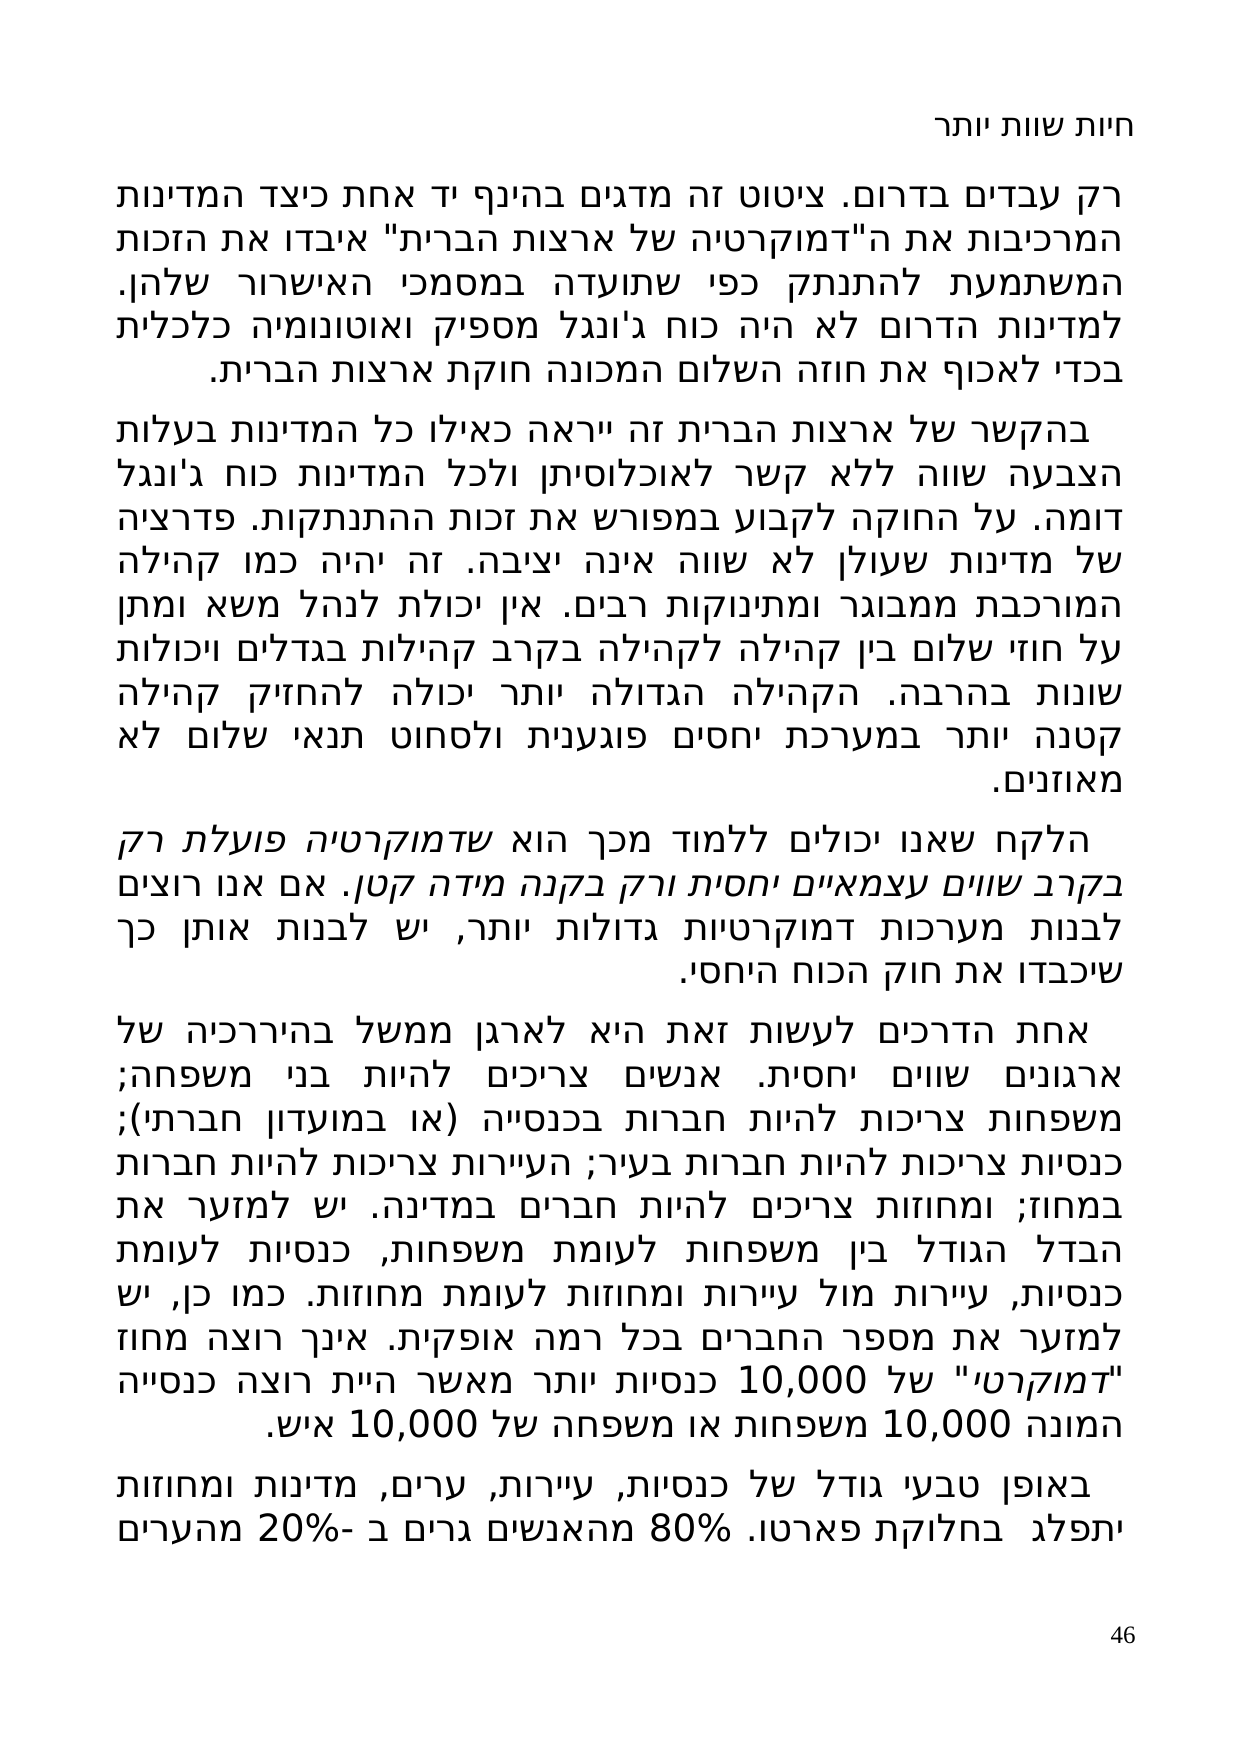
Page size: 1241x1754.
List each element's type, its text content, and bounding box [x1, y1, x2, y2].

text הלקח שאנו יכולים ללמוד מכך הוא שדמוקרטיה פועלת רק בקרב שווים עצמאיים יחסית ורק בקנה מידה קטן. אם אנו רוצים לבנות מערכות דמוקרטיות גדולות יותר, יש לבנות אותן כך שיכבדו את חוק הכוח היחסי. [116, 817, 1124, 992]
text בהקשר של ארצות הברית זה ייראה כאילו כל המדינות בעלות הצבעה שווה ללא קשר לאוכלוסיתן ולכל המדינות כוח ג'ונגל דומה. על החוקה לקבוע במפורש את זכות ההתנתקות. פדרציה של מדינות שעולן לא שווה אינה יציבה. זה יהיה כמו קהילה המורכבת ממבוגר ומתינוקות רבים. אין יכולת לנהל משא ומתן על חוזי שלום בין קהילה לקהילה בקרב קהילות בגדלים ויכולות שונות בהרבה. הקהילה הגדולה יותר יכולה להחזיק קהילה קטנה יותר במערכת יחסים פוגענית ולסחוט תנאי שלום לא מאוזנים. [116, 407, 1124, 801]
text המלחמה בין המדינות היתה כדי למנוע התנתקות ולא כדי לבטל את העבדות כפי שמקובל ללמד. באוגוסט 1862 הצהיר לינקולן כי "אם אוכל להציל את האיחוד מבלי לשחרר עבדים הייתי עושה זאת; ואם אוכל להציל אותו על ידי שחרור כל העבדים הייתי עושה זאת; ואם הייתי יכול להציל את זה על ידי שחרור חלק והשארת אחרים לבד הייתי עושה זאת." כעבור שישה חודשים לינקולן הוציא את הכרזת האמנציפציה ששחררה רק עבדים בדרום. ציטוט זה מדגים בהינף יד אחת כיצד המדינות המרכיבות את ה"דמוקרטיה של ארצות הברית" איבדו את הזכות המשתמעת להתנתק כפי שתועדה במסמכי האישרור שלהן. למדינות הדרום לא היה כוח ג'ונגל מספיק ואוטונומיה כלכלית בכדי לאכוף את חוזה השלום המכונה חוקת ארצות הברית. [116, 172, 1124, 391]
text באופן טבעי גודל של כנסיות, עיירות, ערים, מדינות ומחוזות יתפלג בחלוקת פארטו. 80% מהאנשים גרים ב -20% מהערים ו -51% מהאנשים גרים ב -1% מהערים. יש הבדלים בסדרי גודל בין המדינה הגדולה והקטנה ביותר, עיר, כנסייה וכו'. המשמעות היא כי העיר ניו יורק ורואנוק אינן יכולות להיות עמיתים בתהליך הממשל, וגם קליפורניה ואיווה אינן יכולות אלא אם כן קליפורניה מוכנה להעניק לאיווה הצבעה שווה ולכולם יכולות צבאיות דומות בכדי לאזן את מגרש המשחקים אם איווה רוצה להתנתק. [116, 1462, 1124, 1550]
text אחת הדרכים לעשות זאת היא לארגן ממשל בהיררכיה של ארגונים שווים יחסית. אנשים צריכים להיות בני משפחה; משפחות צריכות להיות חברות בכנסייה (או במועדון חברתי); כנסיות צריכות להיות חברות בעיר; העיירות צריכות להיות חברות במחוז; ומחוזות צריכים להיות חברים במדינה. יש למזער את הבדל הגודל בין משפחות לעומת משפחות, כנסיות לעומת כנסיות, עיירות מול עיירות ומחוזות לעומת מחוזות. כמו כן, יש למזער את מספר החברים בכל רמה אופקית. אינך רוצה מחוז "דמוקרטי" של 10,000 כנסיות יותר מאשר היית רוצה כנסייה המונה 10,000 משפחות או משפחה של 10,000 איש. [116, 1009, 1124, 1446]
